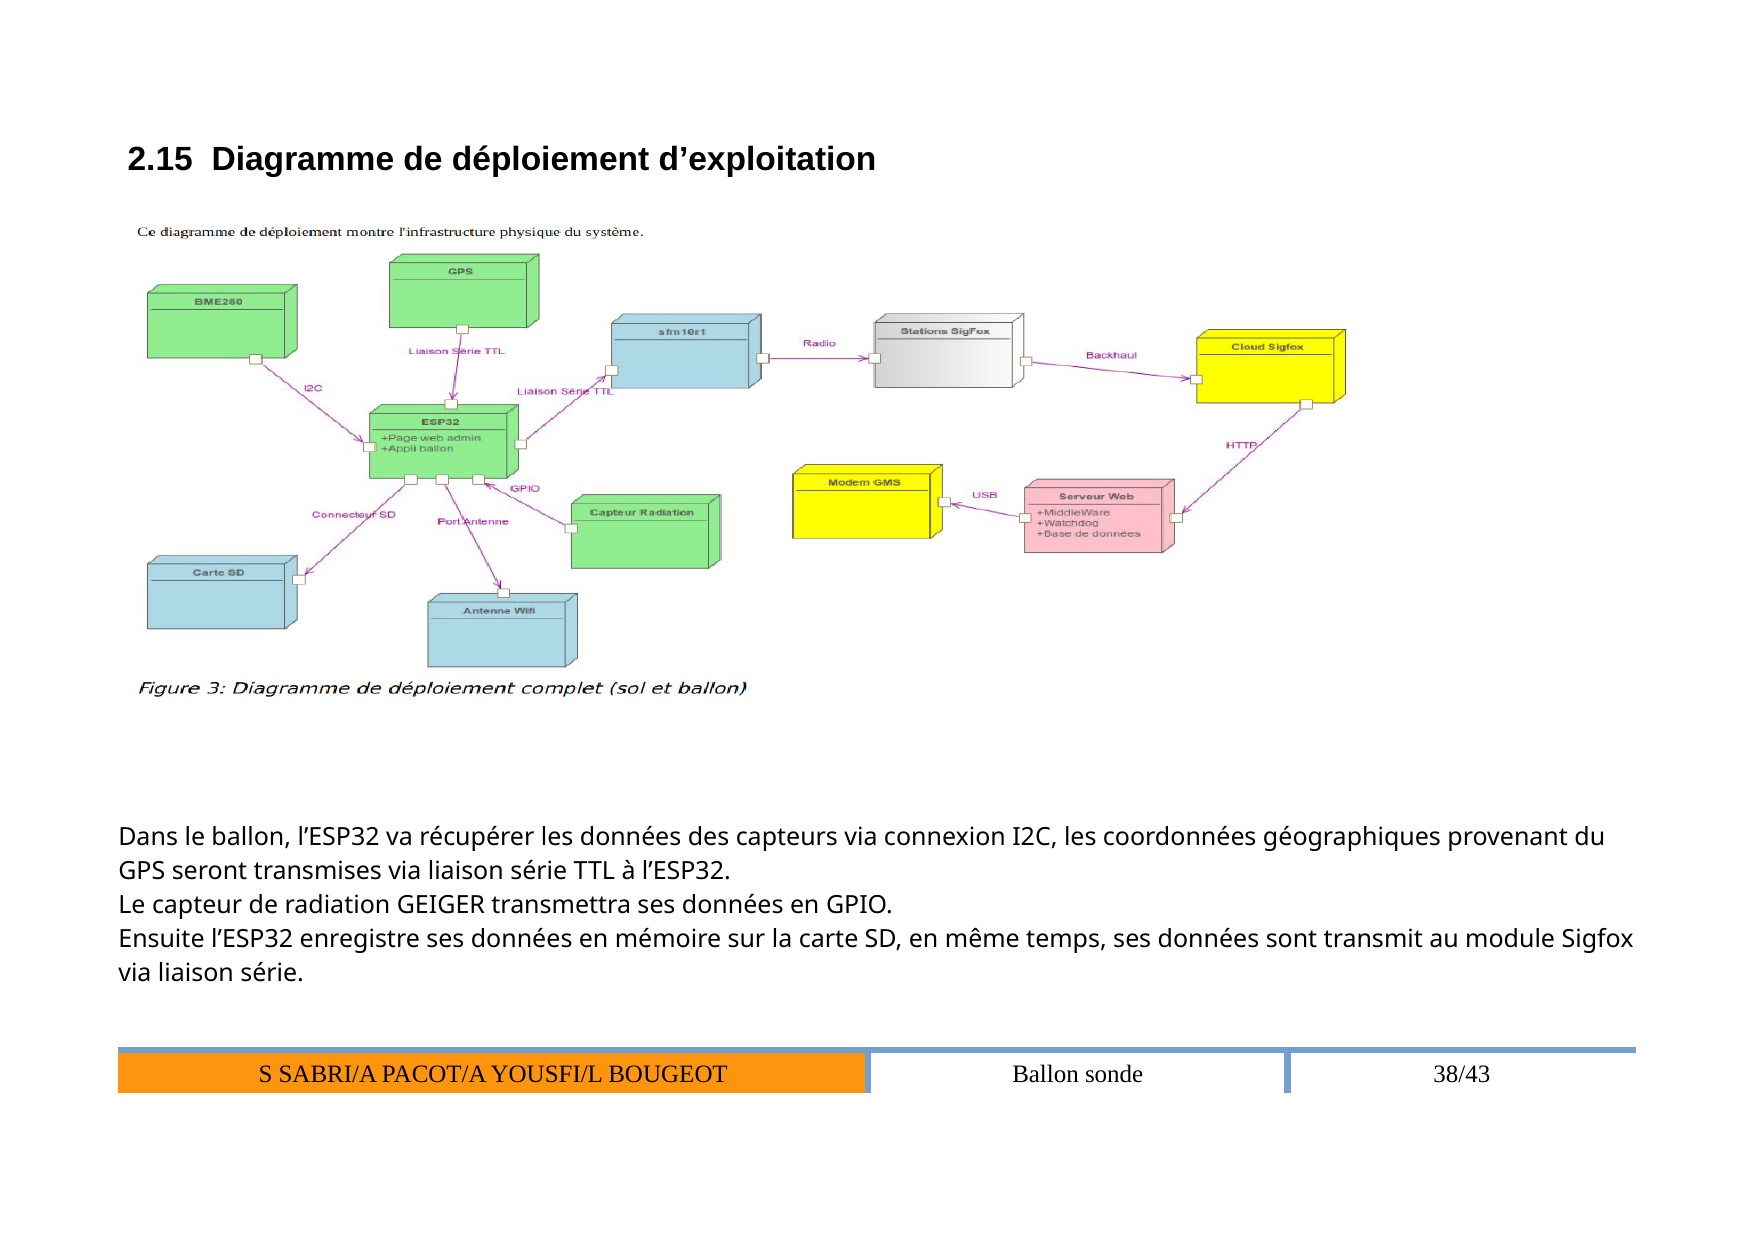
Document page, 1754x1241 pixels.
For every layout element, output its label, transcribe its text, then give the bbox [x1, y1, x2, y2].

text Dans le ballon, l’ESP32 va récupérer les données des capteurs via connexion I2C, les coordonnées géographiques provenant du GPS seront transmises via liaison série TTL à l’ESP32. [118, 818, 1636, 886]
subtitle Diagramme de déploiement d’exploitation [118, 139, 1636, 178]
text Ensuite l’ESP32 enregistre ses données en mémoire sur la carte SD, en même temps, ses données sont transmit au module Sigfox via liaison série. [118, 920, 1636, 988]
text Le capteur de radiation GEIGER transmettra ses données en GPIO. [118, 886, 1636, 920]
picture [126, 210, 1381, 728]
